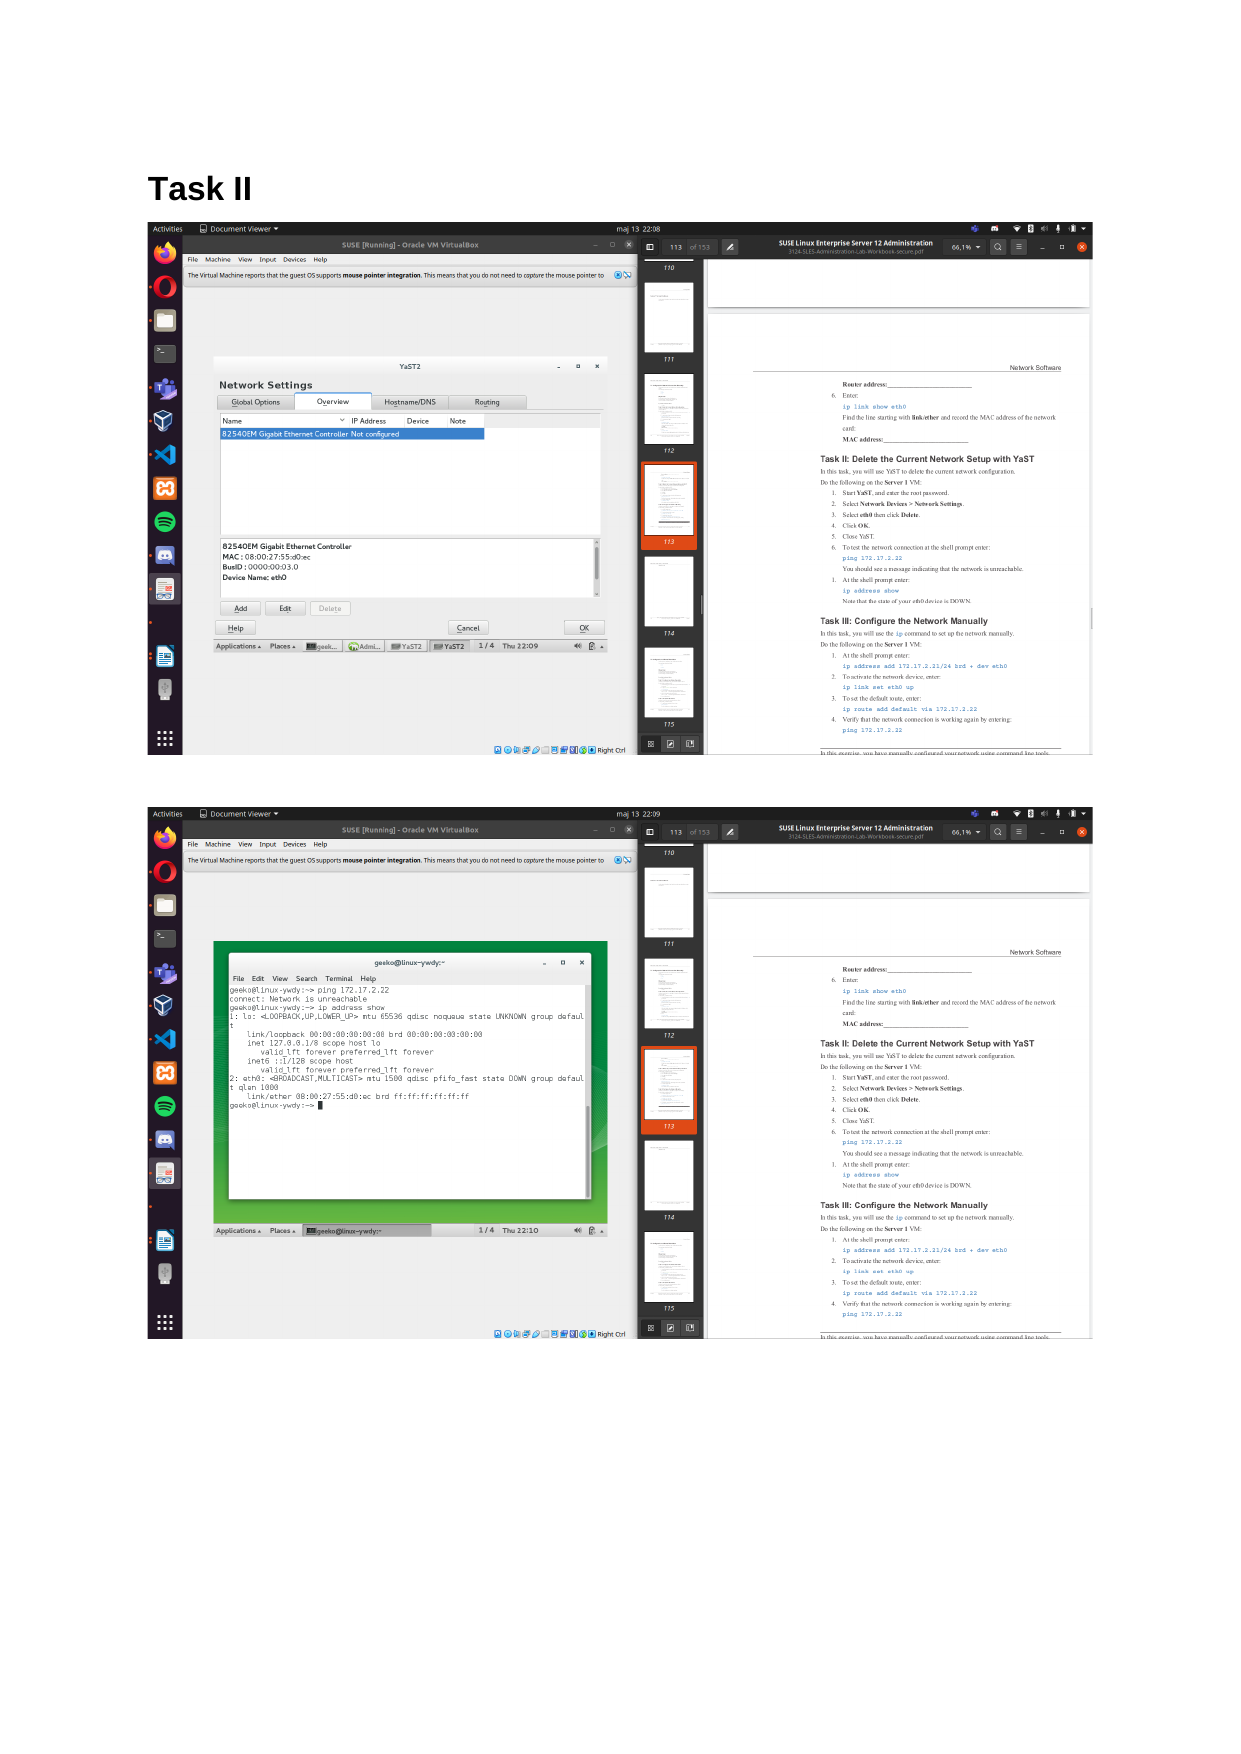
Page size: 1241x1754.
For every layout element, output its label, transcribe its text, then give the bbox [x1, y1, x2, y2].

picture [147, 222, 1093, 755]
subtitle Task II [148, 168, 1093, 207]
picture [147, 807, 1093, 1339]
